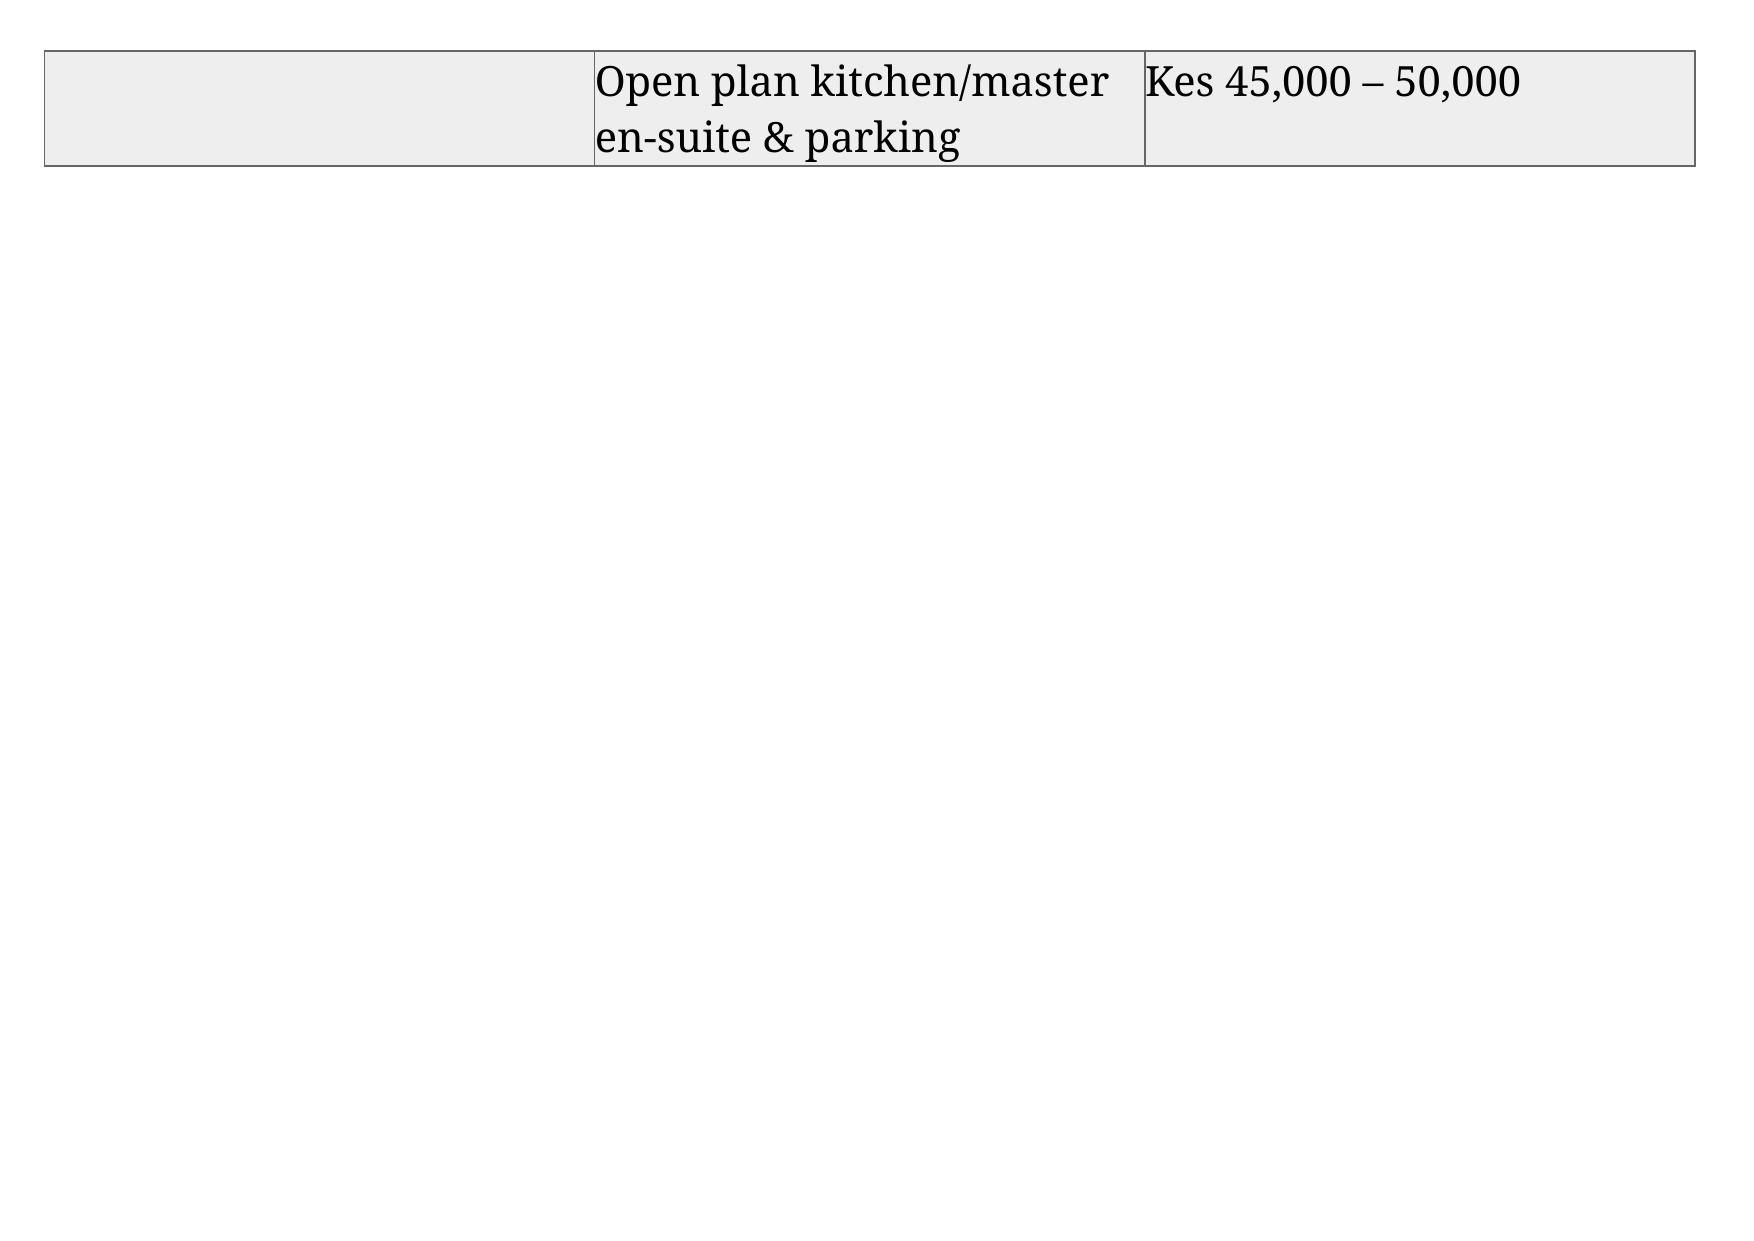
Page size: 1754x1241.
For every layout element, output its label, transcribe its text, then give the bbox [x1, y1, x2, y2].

table_cell [45, 52, 594, 165]
table_cell Kes 45,000 – 50,000 [1146, 52, 1694, 165]
table_cell Open plan kitchen/master en-suite & parking [595, 52, 1144, 165]
